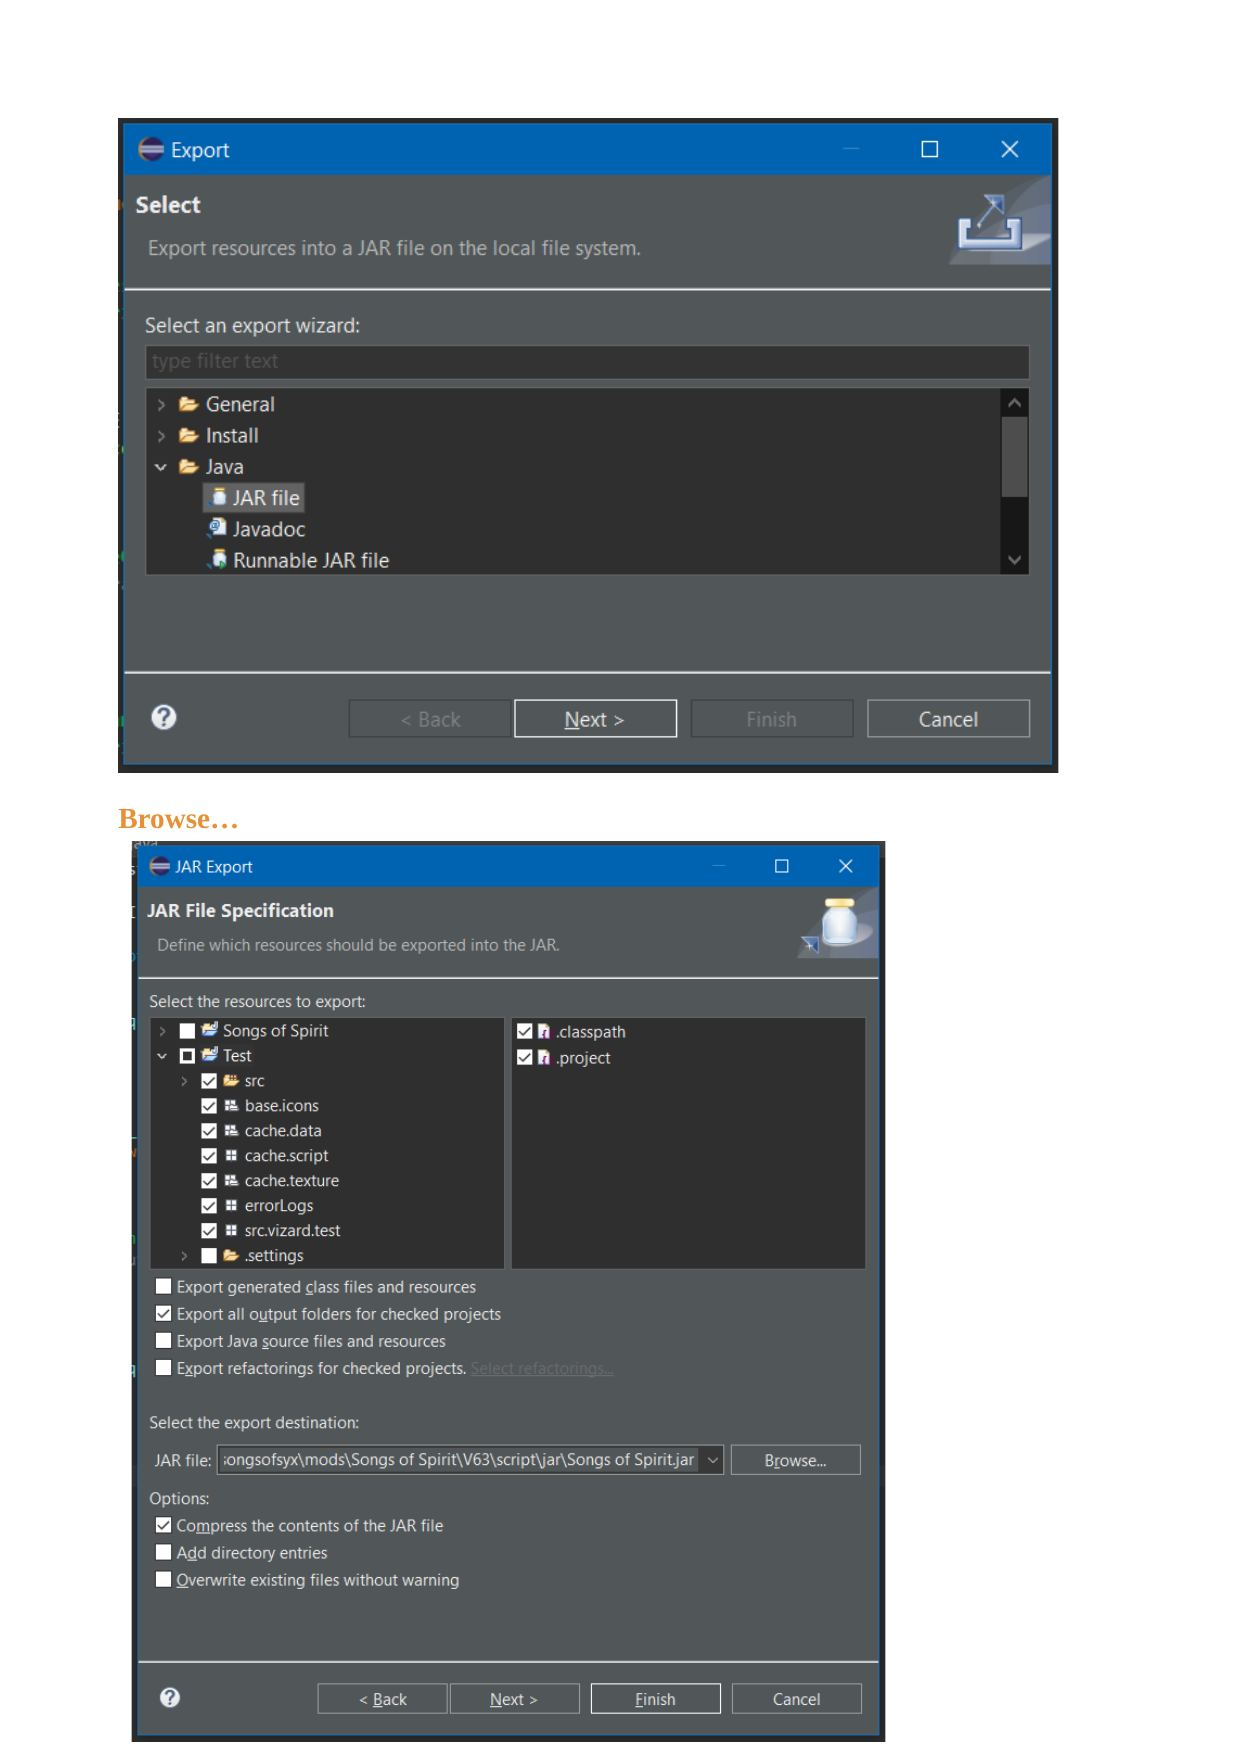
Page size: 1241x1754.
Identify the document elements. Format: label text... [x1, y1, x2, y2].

picture [131, 841, 886, 1742]
text [1059, 118, 1122, 772]
picture [118, 118, 1059, 773]
text Browse… [118, 801, 1122, 834]
